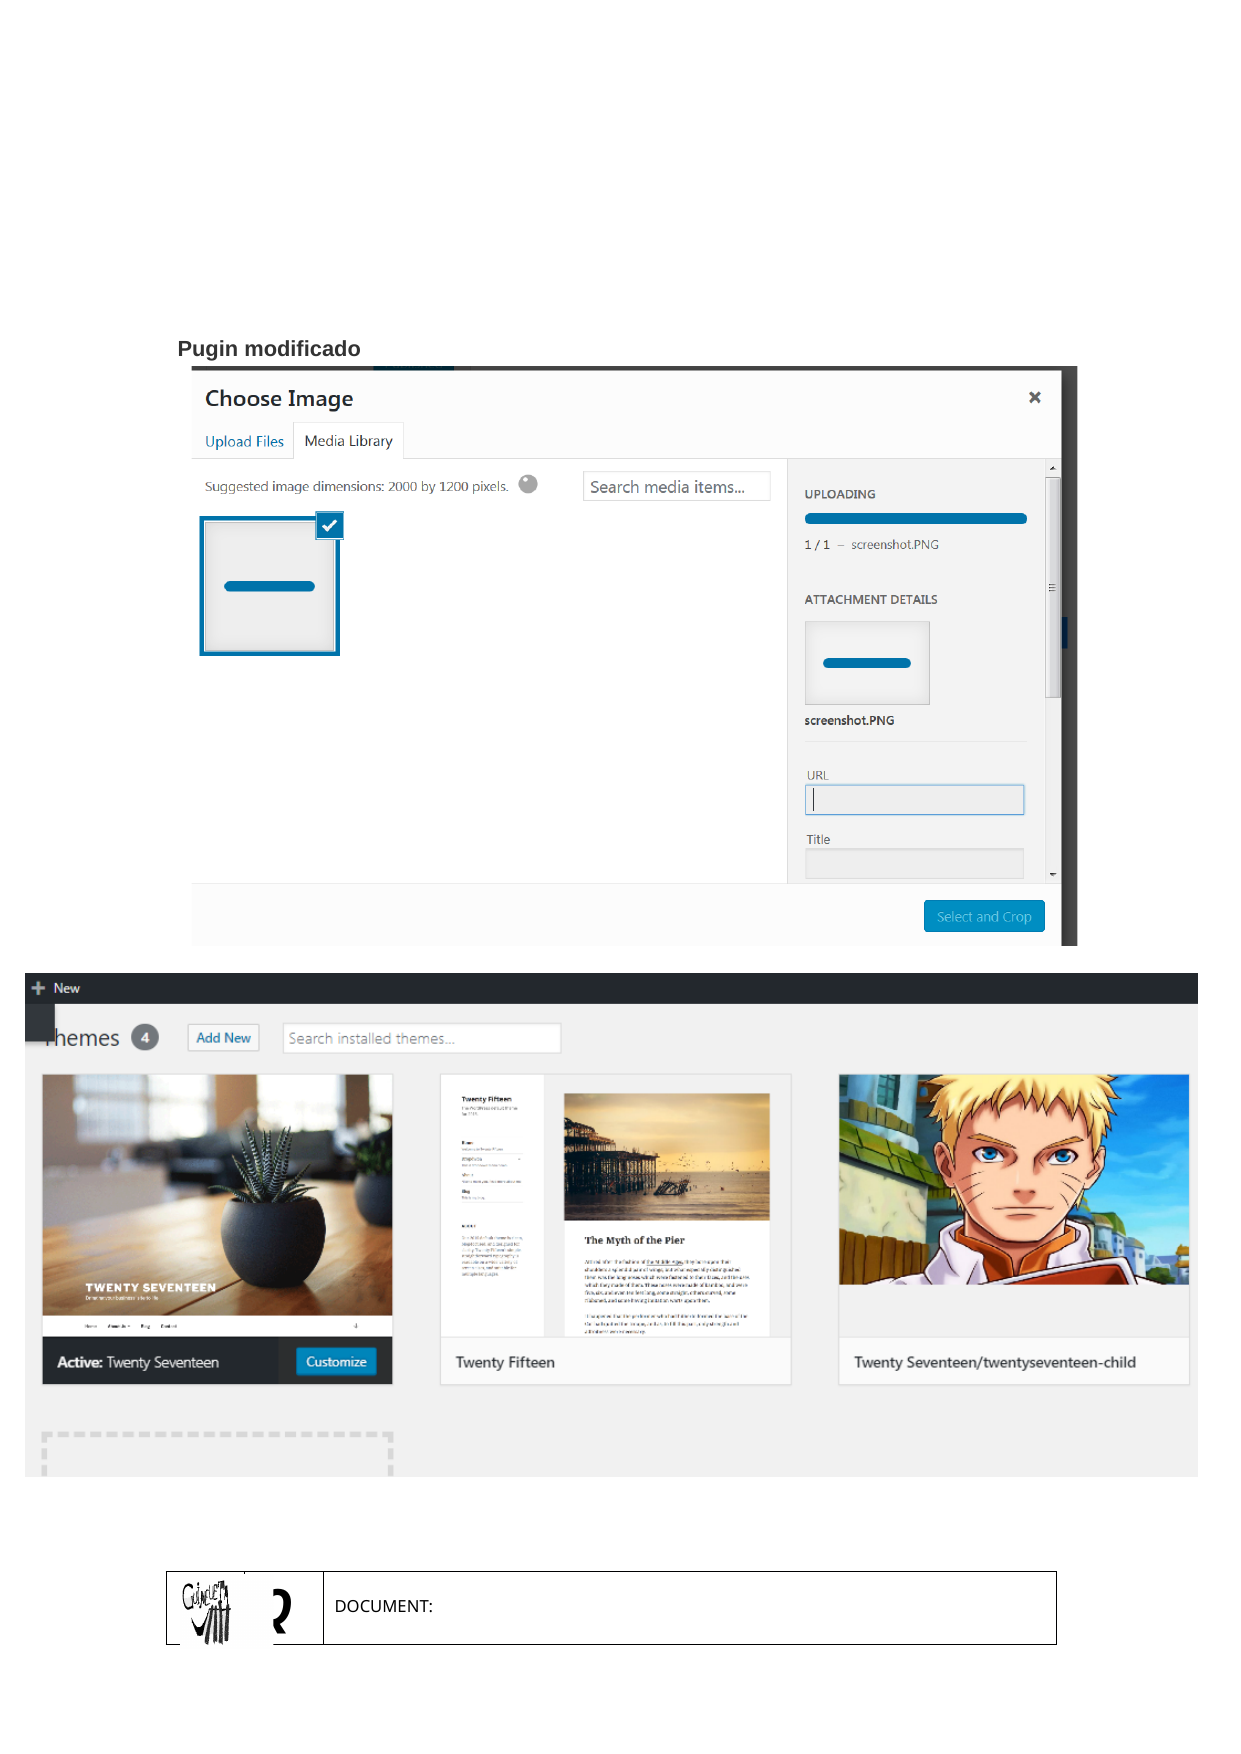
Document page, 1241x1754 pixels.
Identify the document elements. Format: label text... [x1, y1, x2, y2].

picture [191, 366, 1078, 946]
picture [25, 973, 1198, 1477]
picture [180, 1574, 274, 1649]
text Pugin modificado [177, 336, 1063, 361]
